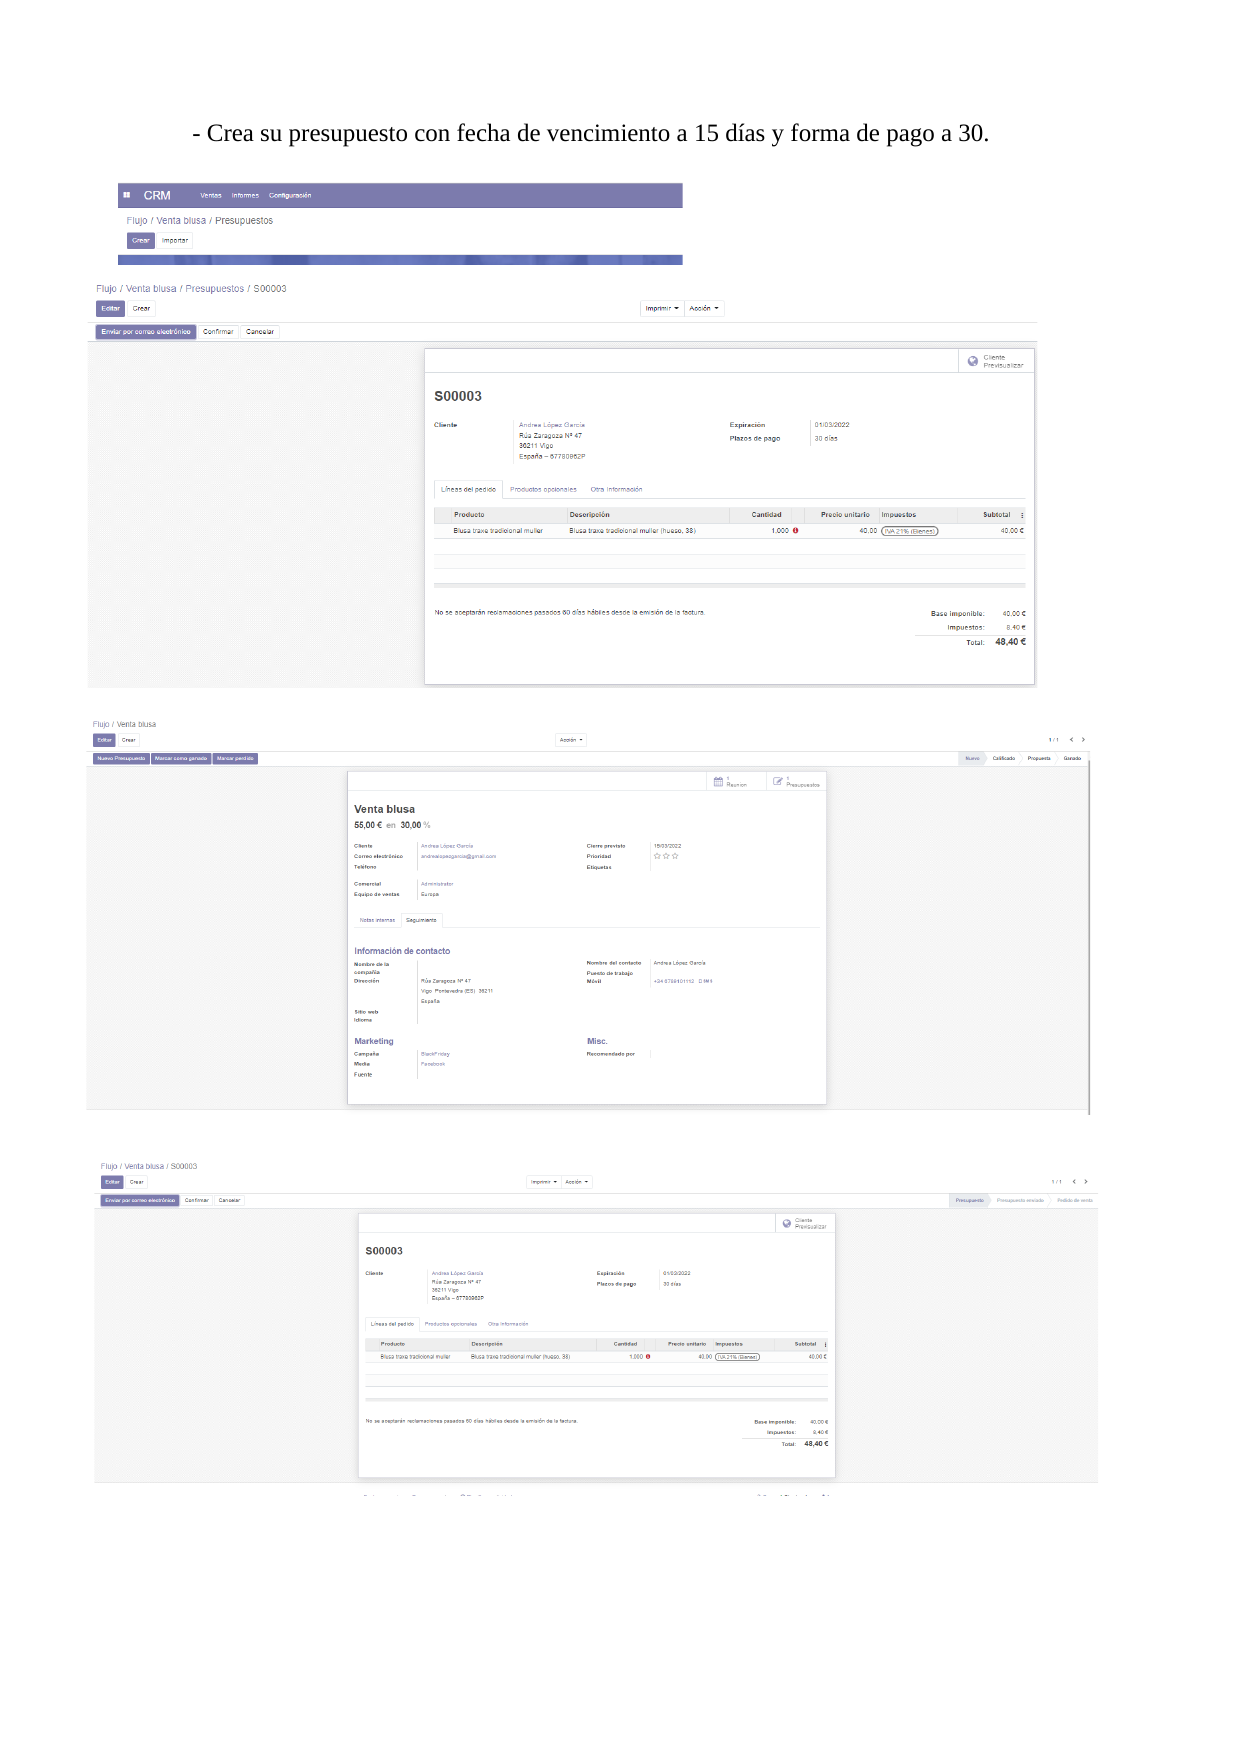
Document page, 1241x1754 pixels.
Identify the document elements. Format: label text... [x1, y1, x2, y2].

picture [86, 715, 1091, 1115]
picture [118, 182, 683, 265]
text - Crea su presupuesto con fecha de vencimiento a 15 días y forma de pago a 30. [118, 118, 1122, 147]
picture [94, 1157, 1099, 1496]
picture [87, 278, 1038, 688]
